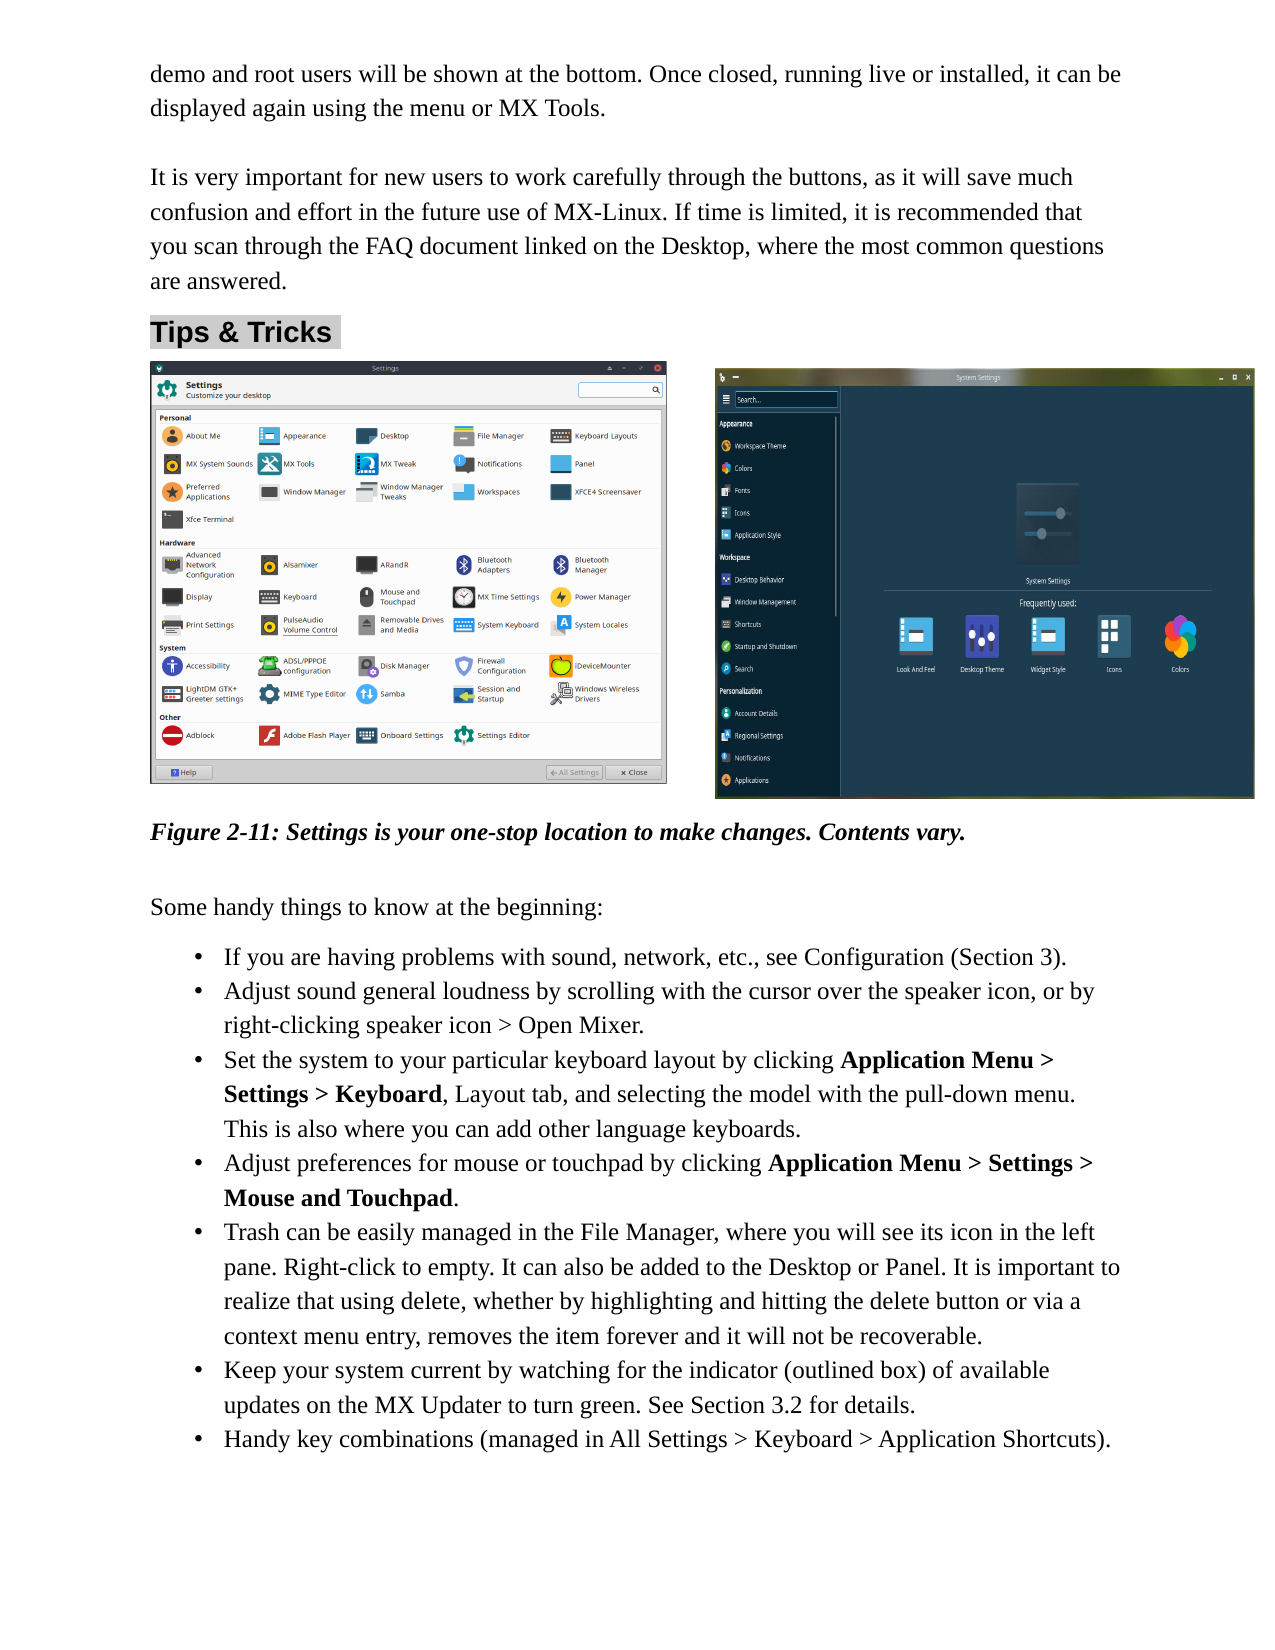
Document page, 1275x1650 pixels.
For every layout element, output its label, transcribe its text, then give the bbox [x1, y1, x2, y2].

list Keep your system current by watching for the indicator (outlined box) of available updates on the MX Updater to turn green. See Section 3.2 for details. [194, 1355, 1125, 1418]
list Trash can be easily managed in the File Manager, where you will see its icon in the left pane. Right-click to empty. It can also be added to the Desktop or Panel. It is important to realize that using delete, whether by highlighting and hitting the delete button or via a context menu entry, removes the item forever and it will not be recoverable. [194, 1217, 1125, 1349]
list Handy key combinations (managed in All Settings > Keyboard > Application Shortcuts). [194, 1424, 1125, 1453]
list Set the system to your particular keyboard layout by clicking Application Menu > Settings > Keyboard, Layout tab, and selecting the model with the pull-down menu. This is also where you can add other language keyboards. [194, 1045, 1125, 1143]
picture [150, 361, 667, 784]
picture [715, 368, 1255, 799]
list Adjust preferences for mouse or touchpad by clicking Application Menu > Settings > Mouse and Touchpad. [194, 1148, 1125, 1212]
text demo and root users will be shown at the bottom. Once closed, running live or installed, it can be displayed again using the menu or MX Tools. [150, 59, 1125, 122]
text Figure 2-11: Settings is your one-stop location to make changes. Contents vary. [150, 817, 1125, 846]
list If you are having problems with sound, network, etc., see Configuration (Section 3). [194, 942, 1125, 970]
text Some handy things to know at the beginning: [150, 892, 1125, 921]
subtitle Tips & Tricks [341, 315, 1125, 349]
text It is very important for new users to work carefully through the buttons, as it will save much confusion and effort in the future use of MX-Linux. If time is limited, it is recommended that you scan through the FAQ document linked on the Desktop, where the most common questions are answered. [150, 162, 1125, 295]
list Adjust sound general loudness by scrolling with the cursor over the speaker icon, or by right-clicking speaker icon > Open Mixer. [194, 976, 1125, 1039]
